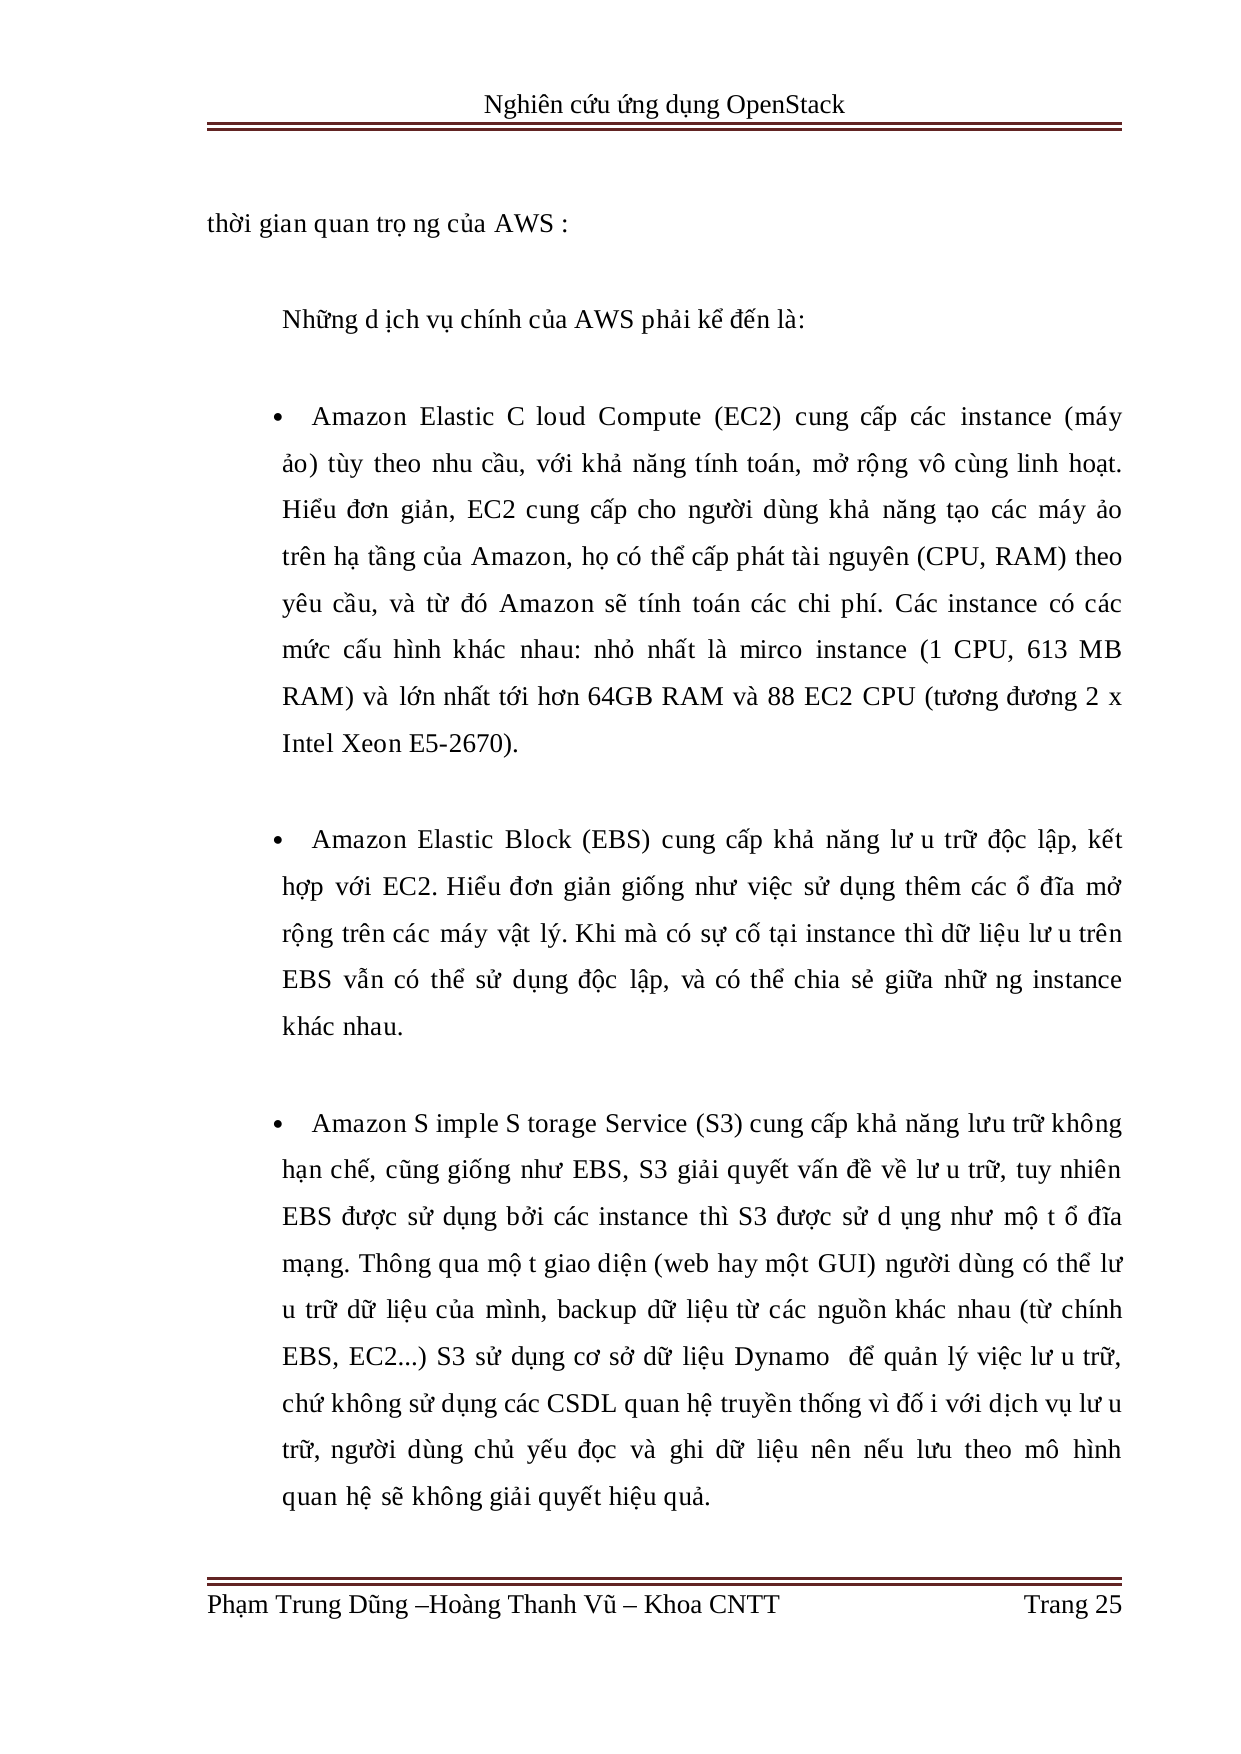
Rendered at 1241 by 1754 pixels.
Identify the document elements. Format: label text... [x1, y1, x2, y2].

list Amazon Elastic C loud Compute (EC2) cung cấp các instance (máy ảo) tùy theo nhu cầu, với khả năng tính toán, mở rộng vô cùng linh hoạt. Hiểu đơn giản, EC2 cung cấp cho người dùng khả năng tạo các máy ảo trên hạ tầng của Amazon, họ có thể cấp phát tài nguyên (CPU, RAM) theo yêu cầu, và từ đó Amazon sẽ tính toán các chi phí. Các instance có các mức cấu hình khác nhau: nhỏ nhất là mirco instance (1 CPU, 613 MB RAM) và lớn nhất tới hơn 64GB RAM và 88 EC2 CPU (tương đương 2 x Intel Xeon E5-2670). [244, 400, 1122, 758]
text Những d ịch vụ chính của AWS phải kể đến là: [207, 303, 1122, 334]
text thời gian quan trọ ng của AWS : [207, 207, 1122, 238]
list Amazon Elastic Block (EBS) cung cấp khả năng lư u trữ độc lập, kết hợp với EC2. Hiểu đơn giản giống như việc sử dụng thêm các ổ đĩa mở rộng trên các máy vật lý. Khi mà có sự cố tại instance thì dữ liệu lư u trên EBS vẫn có thể sử dụng độc lập, và có thể chia sẻ giữa nhữ ng instance khác nhau. [244, 823, 1122, 1041]
list Amazon S imple S torage Service (S3) cung cấp khả năng lưu trữ không hạn chế, cũng giống như EBS, S3 giải quyết vấn đề về lư u trữ, tuy nhiên EBS được sử dụng bởi các instance thì S3 được sử d ụng như mộ t ổ đĩa mạng. Thông qua mộ t giao diện (web hay một GUI) người dùng có thể lư u trữ dữ liệu của mình, backup dữ liệu từ các nguồn khác nhau (từ chính EBS, EC2...) S3 sử dụng cơ sở dữ liệu Dynamo để quản lý việc lư u trữ, chứ không sử dụng các CSDL quan hệ truyền thống vì đố i với dịch vụ lư u trữ, người dùng chủ yếu đọc và ghi dữ liệu nên nếu lưu theo mô hình quan hệ sẽ không giải quyết hiệu quả. [244, 1107, 1122, 1511]
